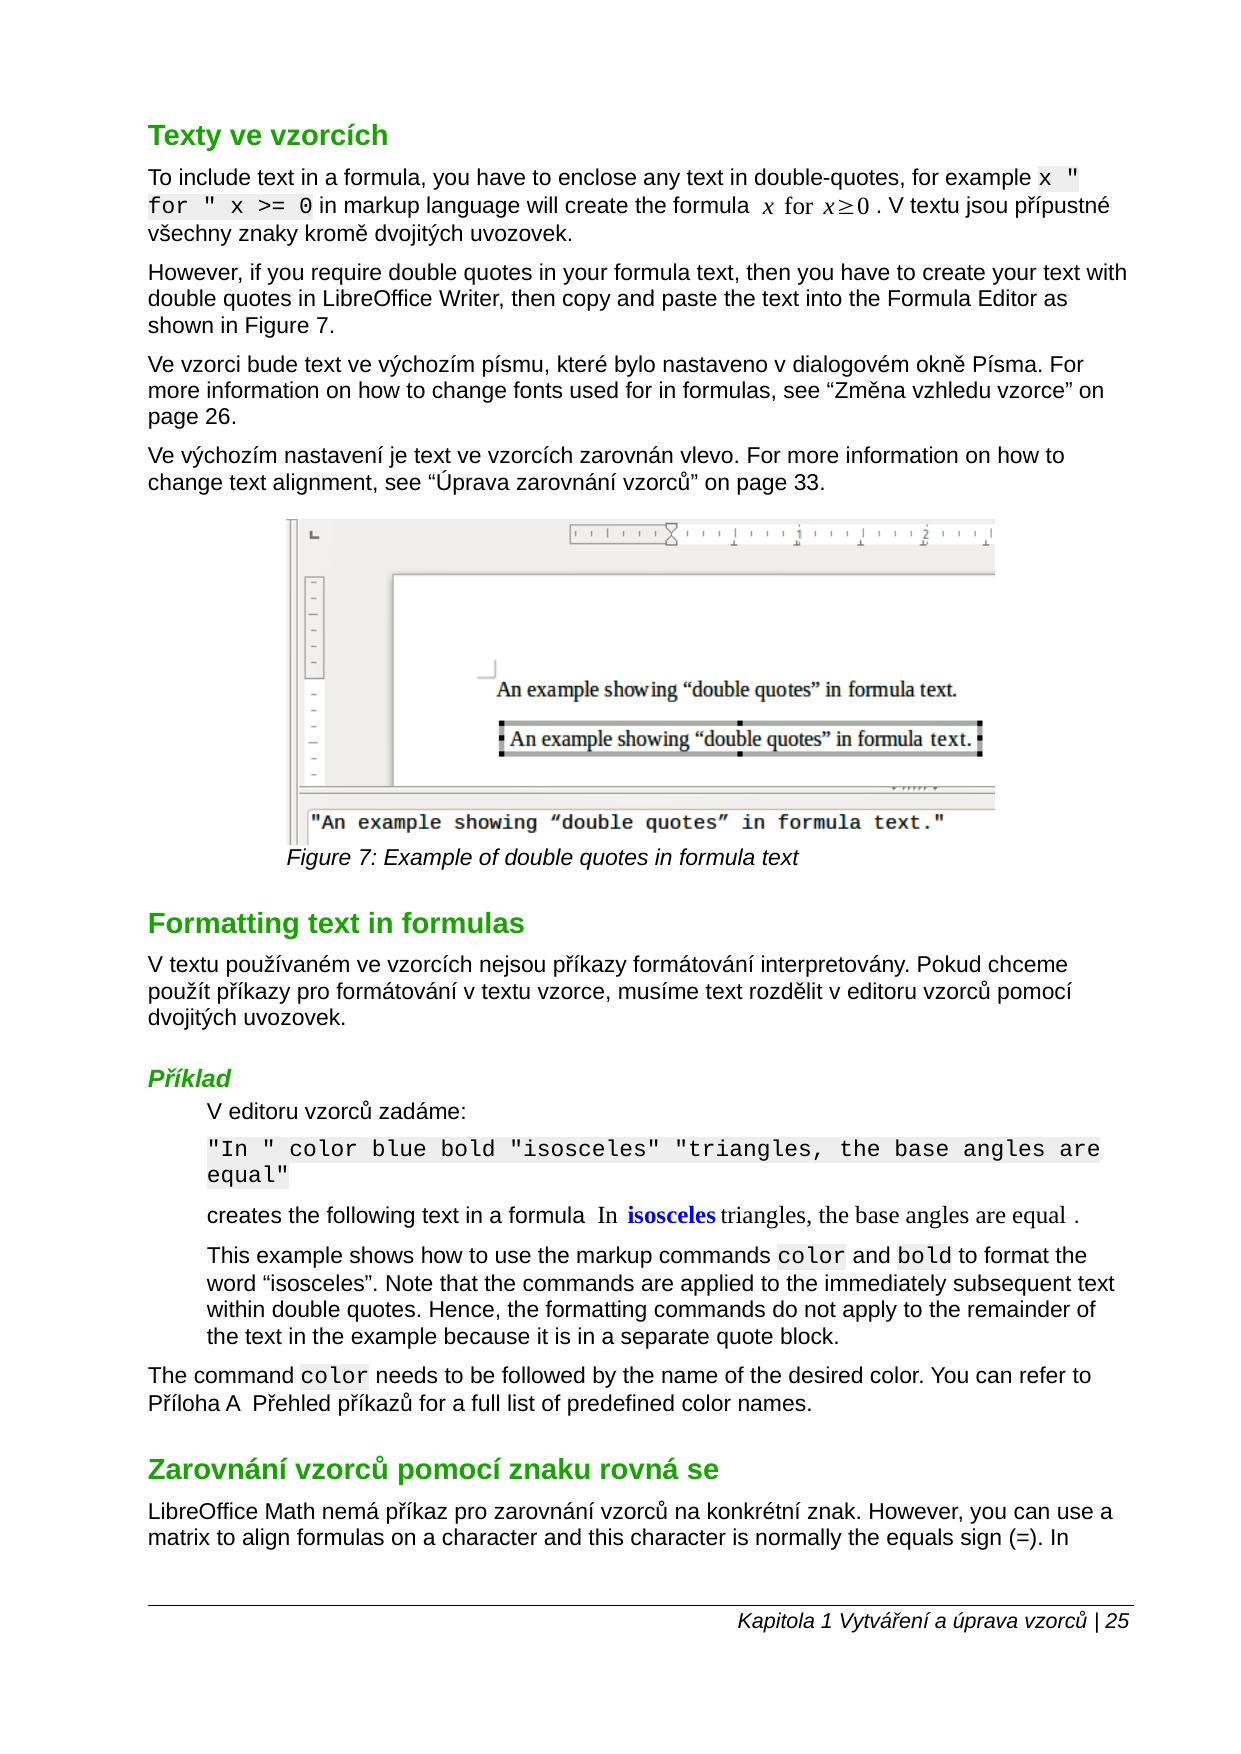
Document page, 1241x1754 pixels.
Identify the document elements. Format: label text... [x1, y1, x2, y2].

text This example shows how to use the markup commands color and bold to format the word “isosceles”. Note that the commands are applied to the immediately subsequent text within double quotes. Hence, the formatting commands do not apply to the remainder of the text in the example because it is in a separate quote block. [207, 1242, 1134, 1349]
subtitle Zarovnání vzorců pomocí znaku rovná se [148, 1452, 1134, 1486]
subtitle Texty ve vzorcích [148, 118, 1134, 152]
subtitle Příklad [148, 1064, 1134, 1092]
subtitle Formatting text in formulas [148, 906, 1134, 940]
text V editoru vzorců zadáme: [207, 1098, 1134, 1125]
text To include text in a formula, you have to enclose any text in double-quotes, for example x " for " x >= 0 in markup language will create the formula . V textu jsou přípustné všechny znaky kromě dvojitých uvozovek. [148, 163, 1134, 246]
text V textu používaném ve vzorcích nejsou příkazy formátování interpretovány. Pokud chceme použít příkazy pro formátování v textu vzorce, musíme text rozdělit v editoru vzorců pomocí dvojitých uvozovek. [148, 951, 1134, 1031]
text However, if you require double quotes in your formula text, then you have to create your text with double quotes in LibreOffice Writer, then copy and paste the text into the Formula Editor as shown in Figure 7. [148, 259, 1134, 338]
text "In " color blue bold "isosceles" "triangles, the base angles are equal" [289, 1137, 1134, 1189]
text Ve vzorci bude text ve výchozím písmu, které bylo nastaveno v dialogovém okně Písma. For more information on how to change fonts used for in formulas, see “Changing formula appearance” on page 25. [148, 351, 1134, 429]
text The command color needs to be followed by the name of the desired color. You can refer to Appendix A Commands Reference for a full list of predefined color names. [148, 1362, 1134, 1416]
text creates the following text in a formula . [207, 1202, 1134, 1229]
picture [286, 519, 996, 845]
text Figure 7: Example of double quotes in formula text [286, 845, 995, 871]
text LibreOffice Math nemá příkaz pro zarovnání vzorců na konkrétní znak. However, you can use a matrix to align formulas on a character and this character is normally the equals sign (=). In [148, 1498, 1134, 1550]
text Ve výchozím nastavení je text ve vzorcích zarovnán vlevo. For more information on how to change text alignment, see “Adjusting formula alignment” on page 32. [148, 442, 1134, 495]
